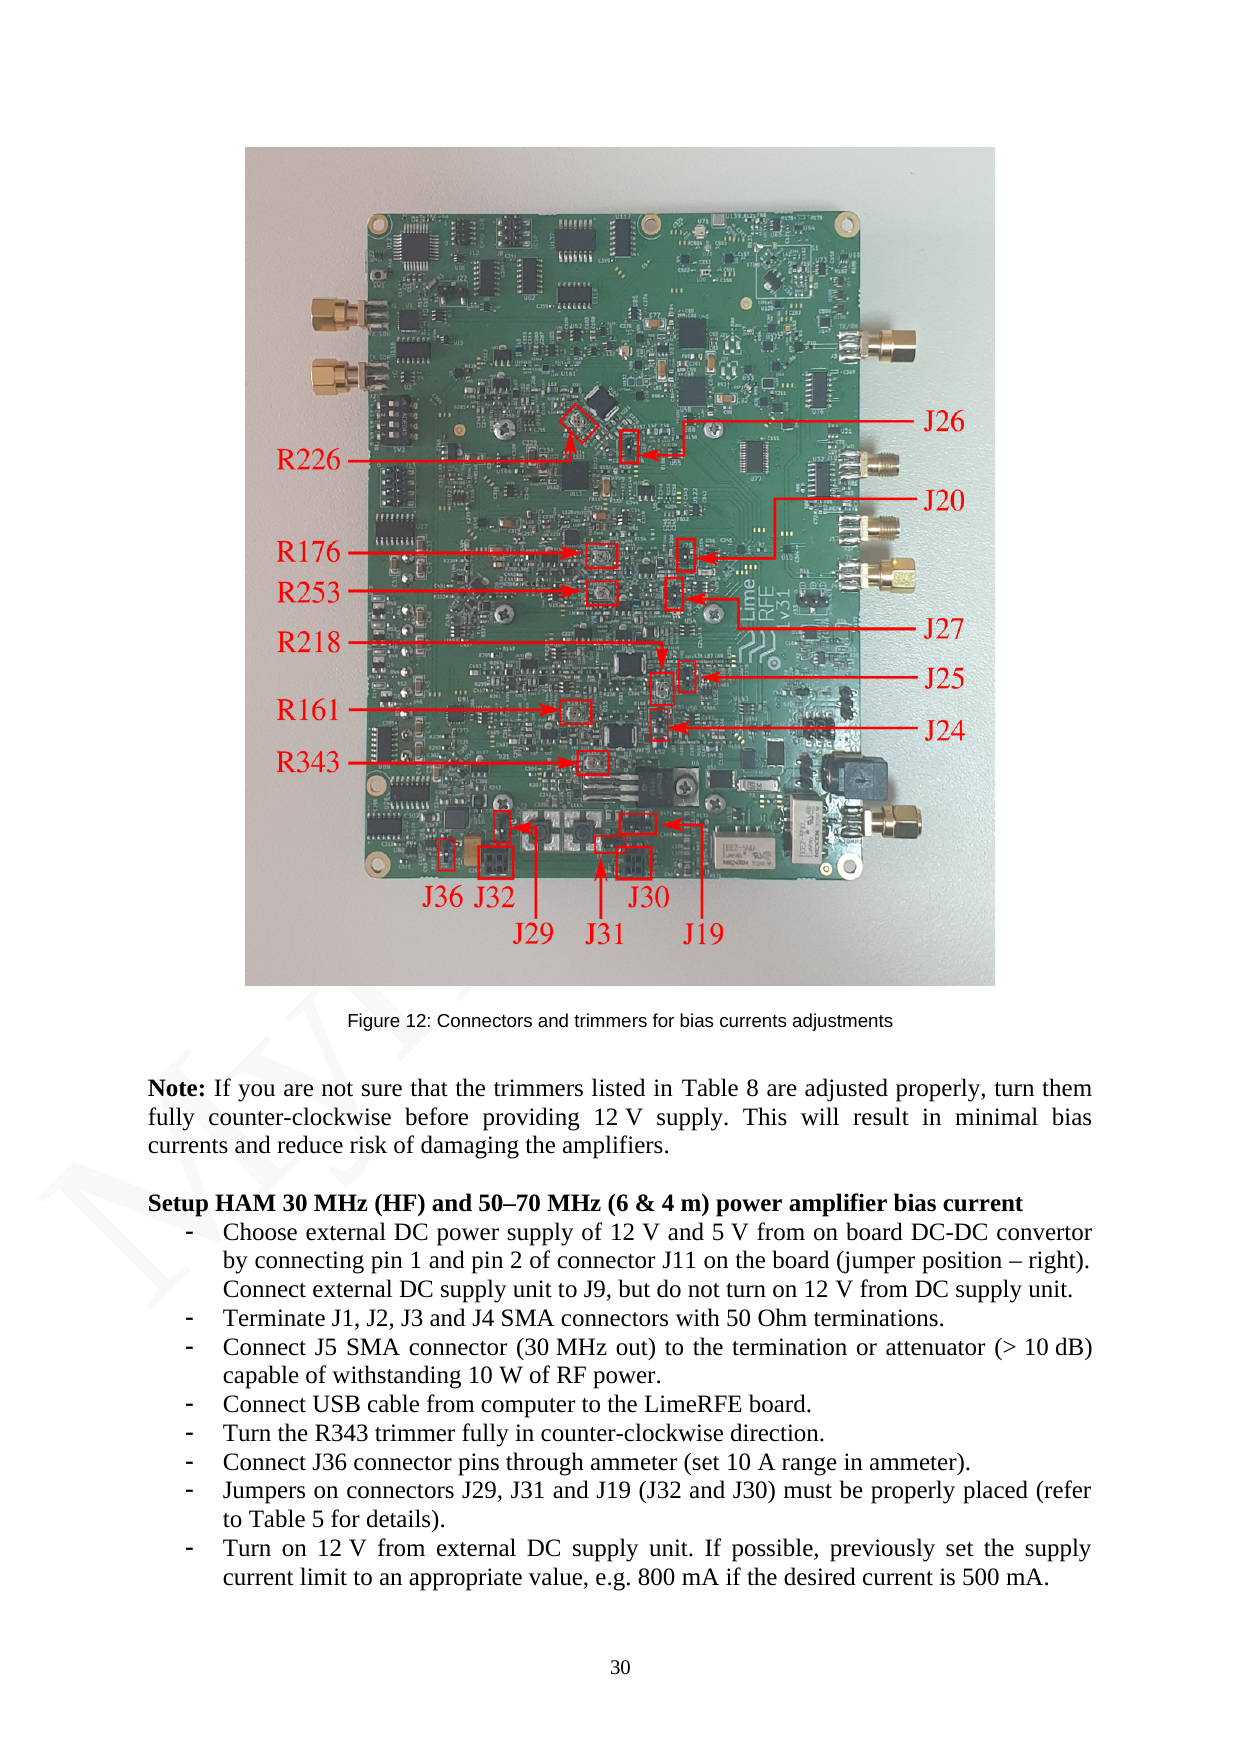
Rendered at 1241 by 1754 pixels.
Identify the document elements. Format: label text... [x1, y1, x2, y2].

text Setup HAM 30 MHz (HF) and 50–70 MHz (6 & 4 m) power amplifier bias current [204, 1188, 1092, 1217]
list Jumpers on connectors J29, J31 and J19 (J32 and J30) must be properly placed (refer to Table 5 for details). [185, 1475, 1092, 1533]
list Connect USB cable from computer to the LimeRFE board. [185, 1389, 1092, 1418]
list Turn on 12 V from external DC supply unit. If possible, previously set the supply current limit to an appropriate value, e.g. 800 mA if the desired current is 500 mA. [185, 1533, 1092, 1590]
list Connect J36 connector pins through ammeter (set 10 A range in ammeter). [185, 1447, 1092, 1475]
text Figure 12: Connectors and trimmers for bias currents adjustments [148, 1010, 313, 1032]
picture [245, 147, 996, 986]
text Figure 12: Connectors and trimmers for bias currents adjustments [400, 1010, 1092, 1032]
list Connect J5 SMA connector (30 MHz out) to the termination or attenuator (> 10 dB) capable of withstanding 10 W of RF power. [185, 1332, 1092, 1389]
list Turn the R343 trimmer fully in counter-clockwise direction. [185, 1418, 1092, 1447]
text Note: If you are not sure that the trimmers listed in Table 8 are adjusted properly, turn them fully counter-clockwise before providing 12 V supply. This will result in minimal bias currents and reduce risk of damaging the amplifiers. [184, 1073, 359, 1159]
text Figure 12: Connectors and trimmers for bias currents adjustments [318, 1010, 389, 1032]
list Choose external DC power supply of 12 V and 5 V from on board DC-DC convertor by connecting pin 1 and pin 2 of connector J11 on the board (jumper position – right). Connect external DC supply unit to J9, but do not turn on 12 V from DC supply unit. [185, 1217, 1092, 1303]
list Terminate J1, J2, J3 and J4 SMA connectors with 50 Ohm terminations. [185, 1303, 1092, 1332]
text Note: If you are not sure that the trimmers listed in Table 8 are adjusted properly, turn them fully counter-clockwise before providing 12 V supply. This will result in minimal bias currents and reduce risk of damaging the amplifiers. [344, 1073, 1092, 1159]
